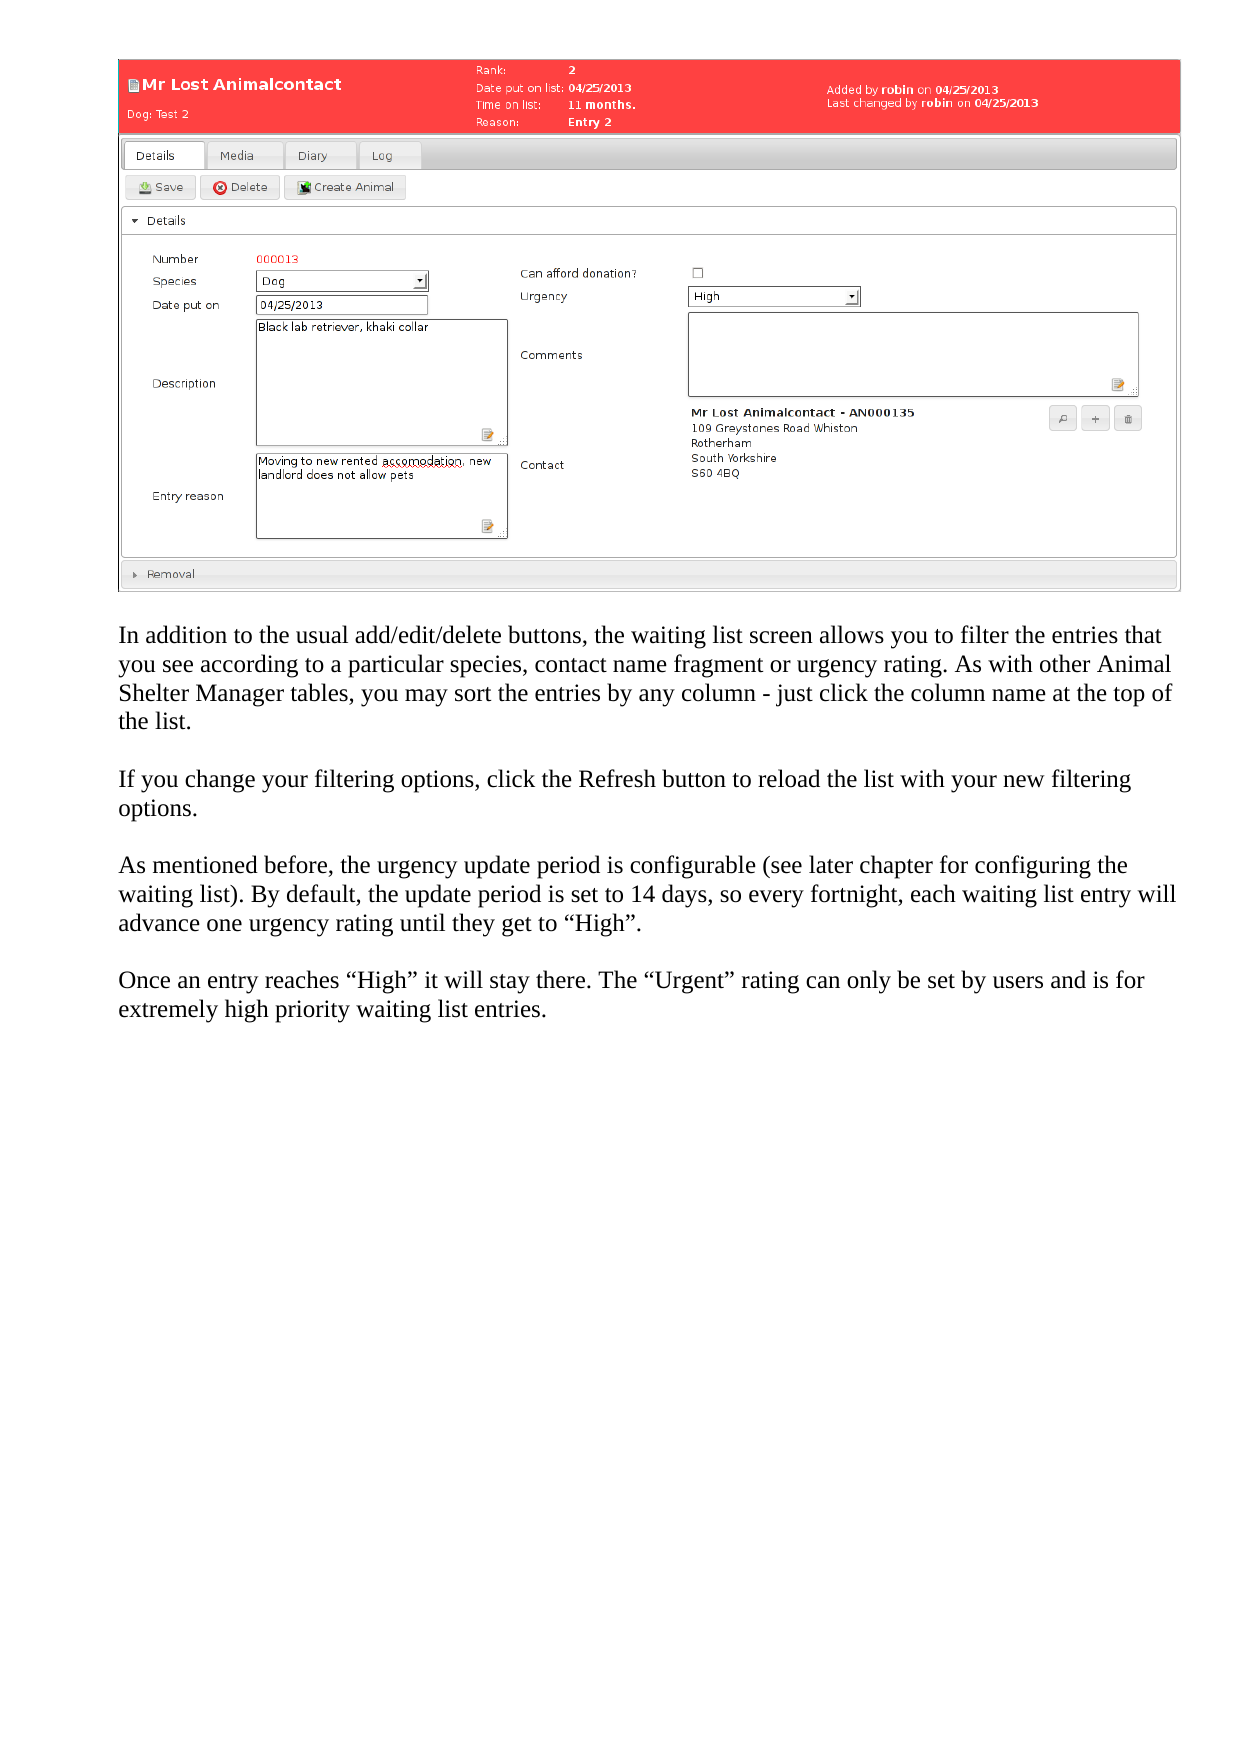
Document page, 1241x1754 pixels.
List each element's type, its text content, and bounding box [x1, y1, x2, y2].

picture [118, 59, 1182, 592]
text Once an entry reaches “High” it will stay there. The “Urgent” rating can only be set by users and is for extremely high priority waiting list entries. [118, 965, 1181, 1023]
text As mentioned before, the urgency update period is configurable (see later chapter for configuring the waiting list). By default, the update period is set to 14 days, so every fortnight, each waiting list entry will advance one urgency rating until they get to “High”. [118, 850, 1181, 936]
text In addition to the usual add/edit/delete buttons, the waiting list screen allows you to filter the entries that you see according to a particular species, contact name fragment or urgency rating. As with other Animal Shelter Manager tables, you may sort the entries by any column - just click the column name at the top of the list. [118, 620, 1181, 735]
text If you change your filtering options, click the Refresh button to reload the list with your new filtering options. [118, 764, 1181, 821]
